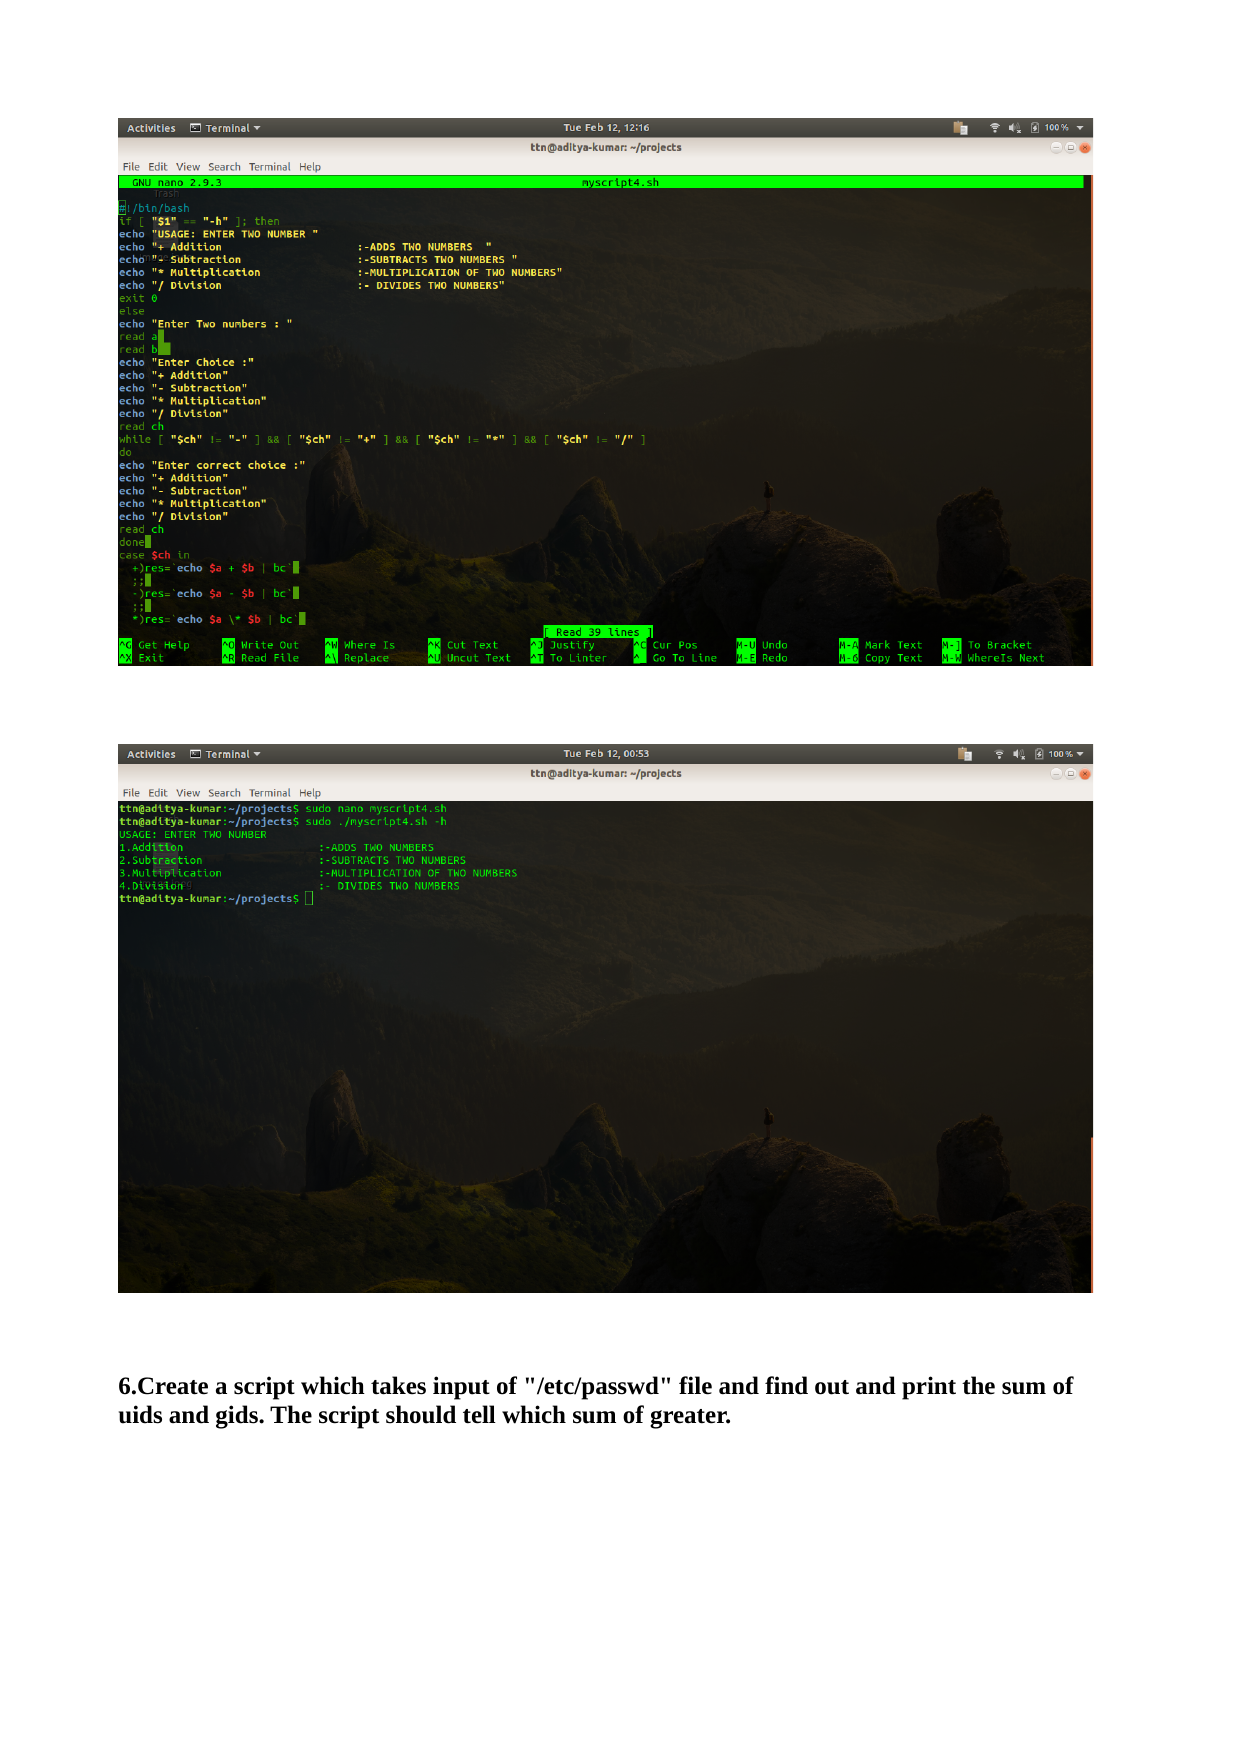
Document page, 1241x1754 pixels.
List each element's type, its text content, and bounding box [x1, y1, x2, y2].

text 6.Create a script which takes input of "/etc/passwd" file and find out and print the sum of uids and gids. The script should tell which sum of greater. [118, 1371, 1122, 1429]
picture [118, 118, 1094, 666]
picture [118, 744, 1094, 1293]
